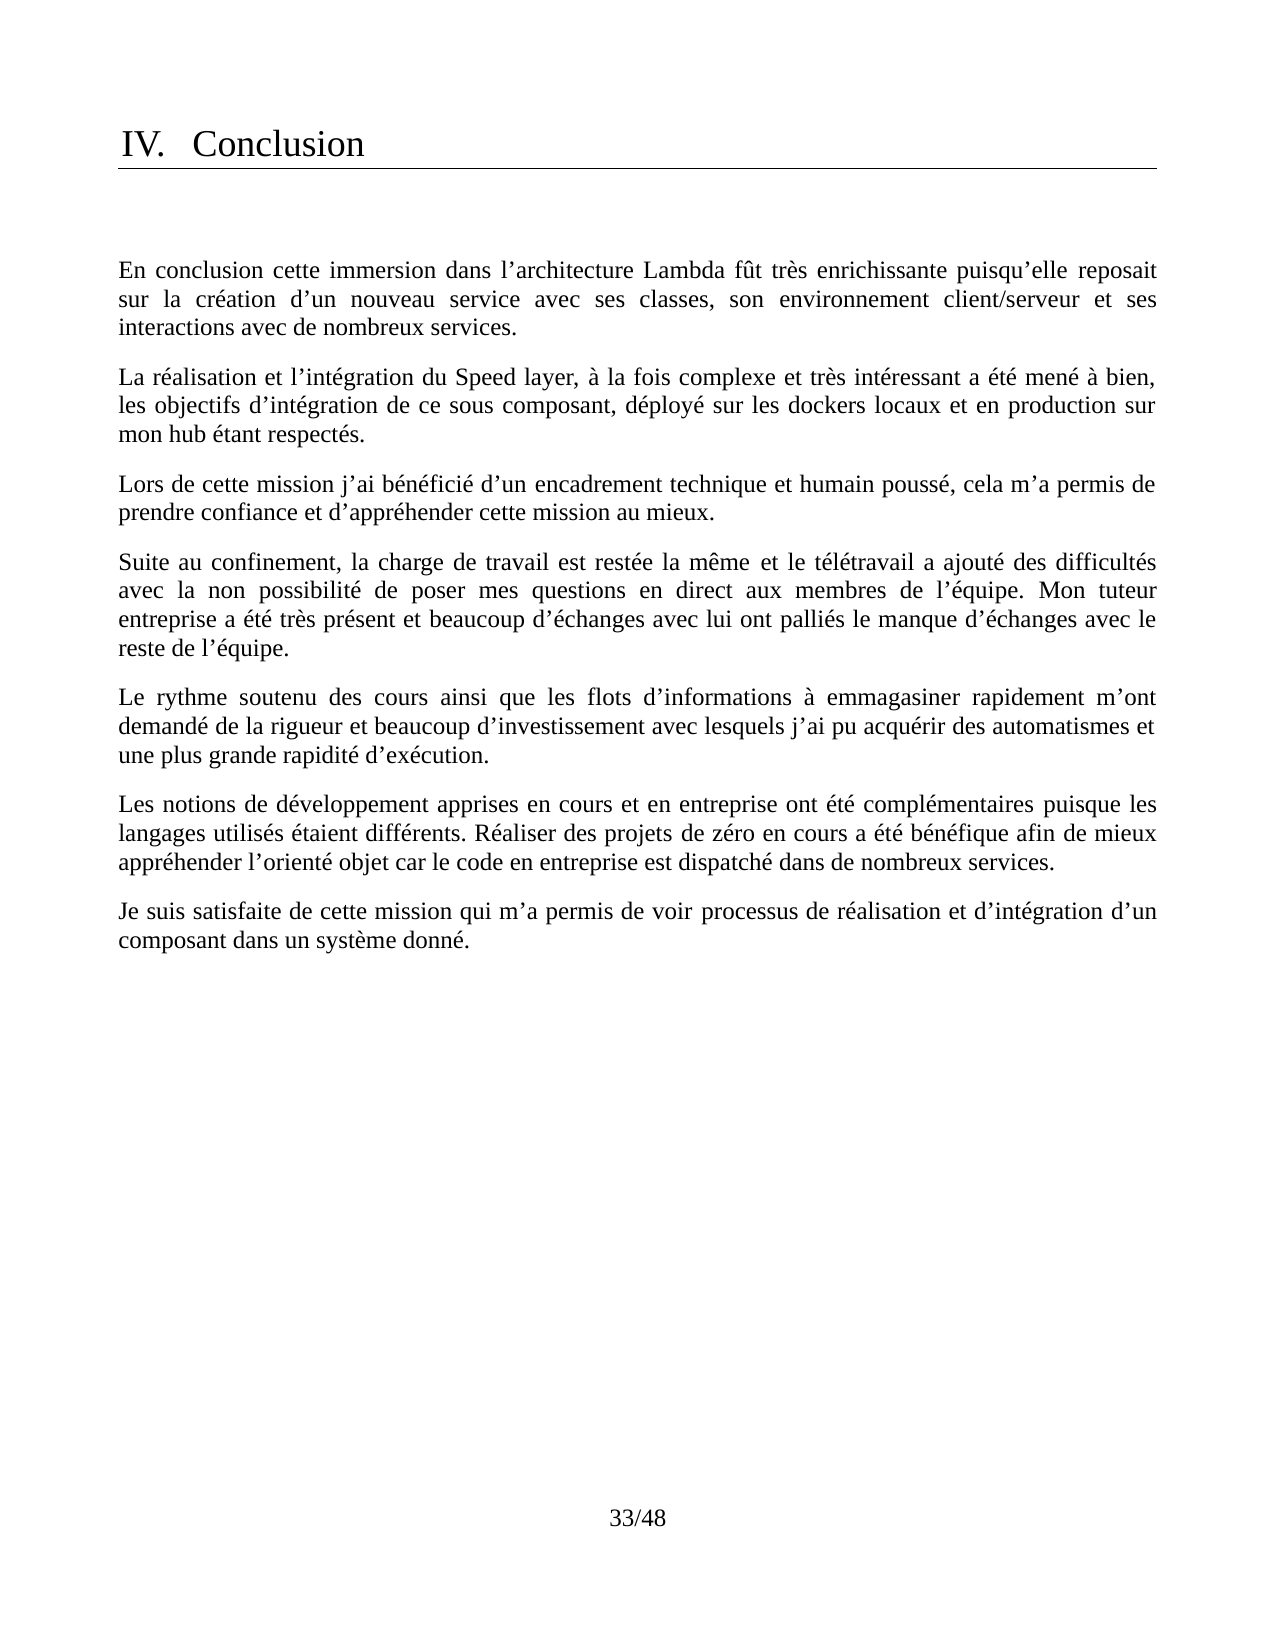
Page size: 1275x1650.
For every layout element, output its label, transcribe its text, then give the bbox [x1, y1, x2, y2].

text La réalisation et l’intégration du Speed layer, à la fois complexe et très intéressant a été mené à bien, les objectifs d’intégration de ce sous composant, déployé sur les dockers locaux et en production sur mon hub étant respectés. [118, 362, 1157, 448]
text Lors de cette mission j’ai bénéficié d’un encadrement technique et humain poussé, cela m’a permis de prendre confiance et d’appréhender cette mission au mieux. [118, 469, 1157, 526]
text Les notions de développement apprises en cours et en entreprise ont été complémentaires puisque les langages utilisés étaient différents. Réaliser des projets de zéro en cours a été bénéfique afin de mieux appréhender l’orienté objet car le code en entreprise est dispatché dans de nombreux services. [118, 789, 1157, 876]
text Le rythme soutenu des cours ainsi que les flots d’informations à emmagasiner rapidement m’ont demandé de la rigueur et beaucoup d’investissement avec lesquels j’ai pu acquérir des automatismes et une plus grande rapidité d’exécution. [118, 682, 1157, 769]
text En conclusion cette immersion dans l’architecture Lambda fût très enrichissante puisqu’elle reposait sur la création d’un nouveau service avec ses classes, son environnement client/serveur et ses interactions avec de nombreux services. [118, 255, 1157, 341]
text Je suis satisfaite de cette mission qui m’a permis de voir processus de réalisation et d’intégration d’un composant dans un système donné. [118, 896, 1157, 954]
subtitle Conclusion [118, 118, 1157, 168]
text Suite au confinement, la charge de travail est restée la même et le télétravail a ajouté des difficultés avec la non possibilité de poser mes questions en direct aux membres de l’équipe. Mon tuteur entreprise a été très présent et beaucoup d’échanges avec lui ont palliés le manque d’échanges avec le reste de l’équipe. [118, 547, 1157, 662]
